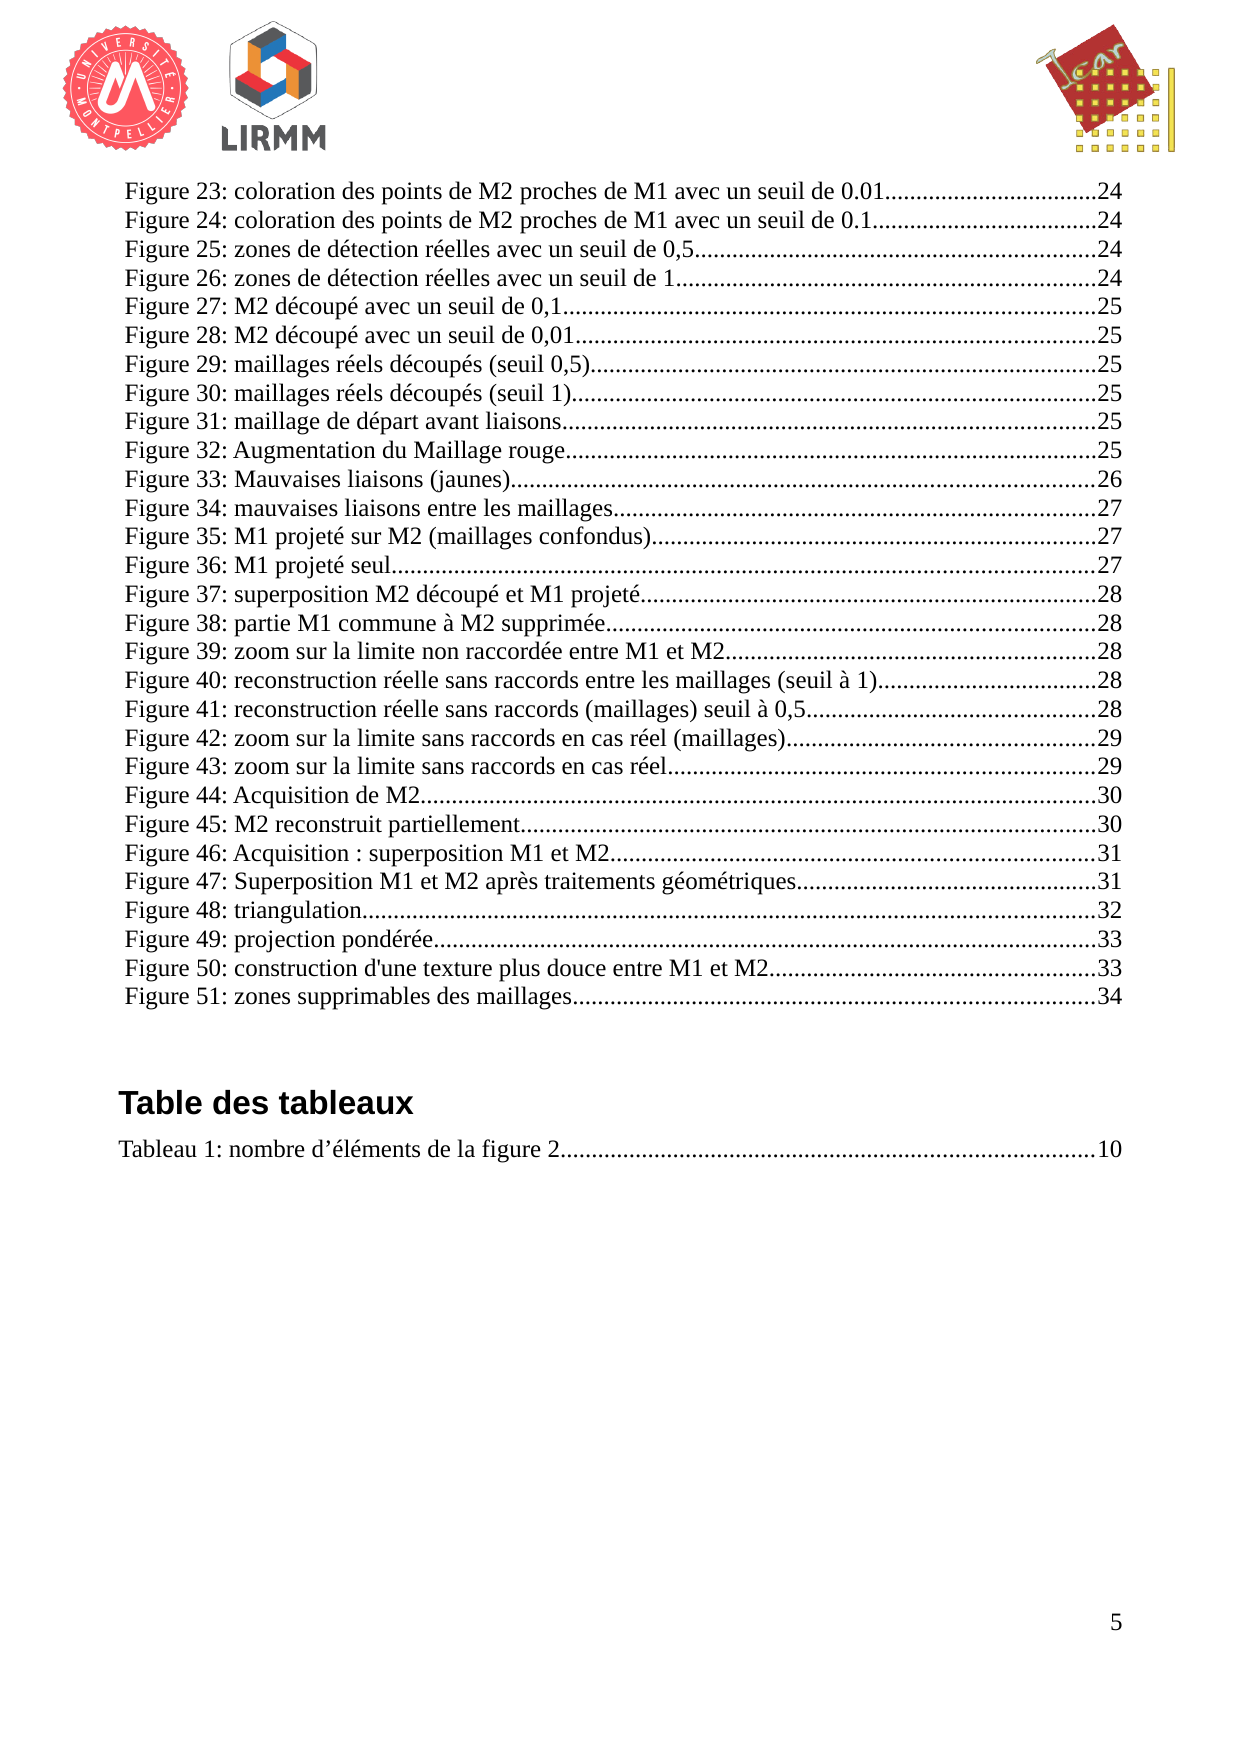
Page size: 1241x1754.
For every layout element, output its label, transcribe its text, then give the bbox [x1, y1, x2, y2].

text Figure 30: maillages réels découpés (seuil 1) 25 [118, 378, 1122, 406]
text Figure 41: reconstruction réelle sans raccords (maillages) seuil à 0,5 28 [118, 694, 1122, 723]
text Figure 35: M1 projeté sur M2 (maillages confondus) 27 [118, 521, 1122, 550]
picture [1025, 6, 1177, 154]
text Figure 40: reconstruction réelle sans raccords entre les maillages (seuil à 1) 28 [118, 665, 1122, 694]
text Figure 25: zones de détection réelles avec un seuil de 0,5 24 [118, 234, 1122, 263]
text Figure 23: coloration des points de M2 proches de M1 avec un seuil de 0.01 24 [118, 176, 1122, 205]
text Figure 39: zoom sur la limite non raccordée entre M1 et M2 28 [118, 636, 1122, 665]
text Figure 44: Acquisition de M2 30 [118, 780, 1122, 809]
text Figure 51: zones supprimables des maillages 34 [118, 981, 1122, 1010]
text Figure 24: coloration des points de M2 proches de M1 avec un seuil de 0.1 24 [118, 205, 1122, 234]
text Figure 33: Mauvaises liaisons (jaunes) 26 [118, 464, 1122, 493]
text Tableau 1: nombre d’éléments de la figure 2. 10 [118, 1134, 1122, 1162]
subtitle Table des tableaux [118, 1083, 1122, 1121]
text Figure 50: construction d'une texture plus douce entre M1 et M2 33 [118, 953, 1122, 981]
text Figure 43: zoom sur la limite sans raccords en cas réel 29 [118, 751, 1122, 780]
text Figure 37: superposition M2 découpé et M1 projeté 28 [118, 579, 1122, 608]
text Figure 29: maillages réels découpés (seuil 0,5) 25 [118, 349, 1122, 378]
text Figure 34: mauvaises liaisons entre les maillages 27 [118, 493, 1122, 521]
picture [57, 13, 201, 156]
text Figure 28: M2 découpé avec un seuil de 0,01 25 [118, 320, 1122, 349]
text Figure 49: projection pondérée 33 [118, 924, 1122, 953]
text Figure 26: zones de détection réelles avec un seuil de 1 24 [118, 263, 1122, 291]
text Figure 47: Superposition M1 et M2 après traitements géométriques 31 [118, 866, 1122, 895]
text Figure 38: partie M1 commune à M2 supprimée 28 [118, 608, 1122, 636]
text Figure 42: zoom sur la limite sans raccords en cas réel (maillages) 29 [118, 723, 1122, 751]
picture [203, 16, 343, 155]
text Figure 36: M1 projeté seul 27 [118, 550, 1122, 579]
text Figure 48: triangulation 32 [118, 895, 1122, 924]
text Figure 45: M2 reconstruit partiellement 30 [118, 809, 1122, 838]
text Figure 46: Acquisition : superposition M1 et M2 31 [118, 838, 1122, 866]
text Figure 31: maillage de départ avant liaisons 25 [118, 406, 1122, 435]
text Figure 27: M2 découpé avec un seuil de 0,1 25 [118, 291, 1122, 320]
text Figure 32: Augmentation du Maillage rouge 25 [118, 435, 1122, 464]
